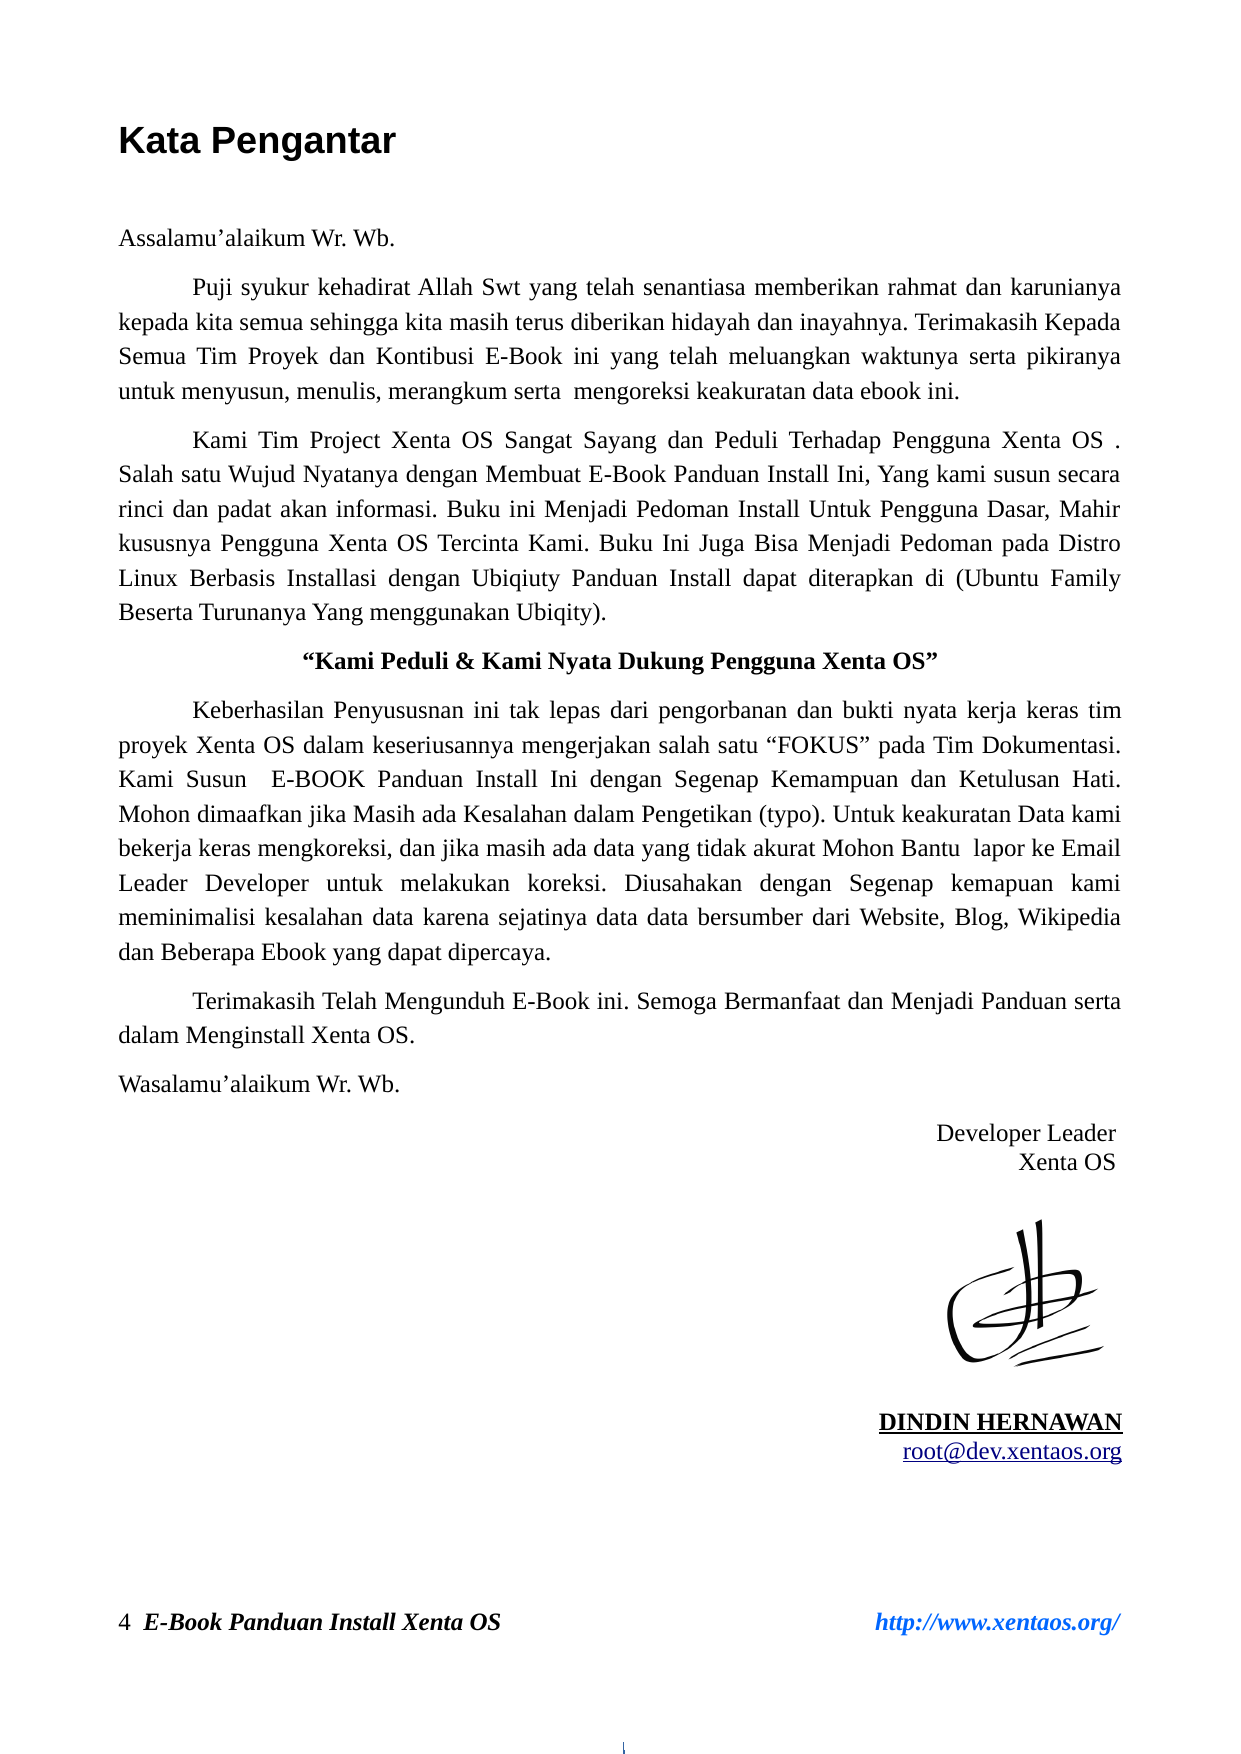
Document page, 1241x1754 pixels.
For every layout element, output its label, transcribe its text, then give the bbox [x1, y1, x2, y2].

subtitle Kata Pengantar [118, 118, 1122, 162]
text Kami Tim Project Xenta OS Sangat Sayang dan Peduli Terhadap Pengguna Xenta OS . Salah satu Wujud Nyatanya dengan Membuat E-Book Panduan Install Ini, Yang kami susun secara rinci dan padat akan informasi. Buku ini Menjadi Pedoman Install Untuk Pengguna Dasar, Mahir kususnya Pengguna Xenta OS Tercinta Kami. Buku Ini Juga Bisa Menjadi Pedoman pada Distro Linux Berbasis Installasi dengan Ubiqiuty Panduan Install dapat diterapkan di (Ubuntu Family Beserta Turunanya Yang menggunakan Ubiqity). [118, 425, 1122, 626]
text DINDIN HERNAWAN [118, 1407, 1122, 1436]
text Puji syukur kehadirat Allah Swt yang telah senantiasa memberikan rahmat dan karunianya kepada kita semua sehingga kita masih terus diberikan hidayah dan inayahnya. Terimakasih Kepada Semua Tim Proyek dan Kontibusi E-Book ini yang telah meluangkan waktunya serta pikiranya untuk menyusun, menulis, merangkum serta mengoreksi keakuratan data ebook ini. [118, 272, 1122, 404]
text Assalamu’alaikum Wr. Wb. [118, 223, 1122, 252]
text Keberhasilan Penyususnan ini tak lepas dari pengorbanan dan bukti nyata kerja keras tim proyek Xenta OS dalam keseriusannya mengerjakan salah satu “FOKUS” pada Tim Dokumentasi. Kami Susun E-BOOK Panduan Install Ini dengan Segenap Kemampuan dan Ketulusan Hati. Mohon dimaafkan jika Masih ada Kesalahan dalam Pengetikan (typo). Untuk keakuratan Data kami bekerja keras mengkoreksi, dan jika masih ada data yang tidak akurat Mohon Bantu lapor ke Email Leader Developer untuk melakukan koreksi. Diusahakan dengan Segenap kemapuan kami meminimalisi kesalahan data karena sejatinya data data bersumber dari Website, Blog, Wikipedia dan Beberapa Ebook yang dapat dipercaya. [118, 695, 1122, 966]
text Xenta OS [118, 1147, 1122, 1176]
picture [941, 1207, 1112, 1379]
text root@dev.xentaos.org [118, 1436, 1122, 1465]
text “Kami Peduli & Kami Nyata Dukung Pengguna Xenta OS” [118, 646, 1122, 675]
text Wasalamu’alaikum Wr. Wb. [118, 1069, 1122, 1098]
text Developer Leader [118, 1118, 1122, 1147]
text Terimakasih Telah Mengunduh E-Book ini. Semoga Bermanfaat dan Menjadi Panduan serta dalam Menginstall Xenta OS. [118, 986, 1122, 1049]
